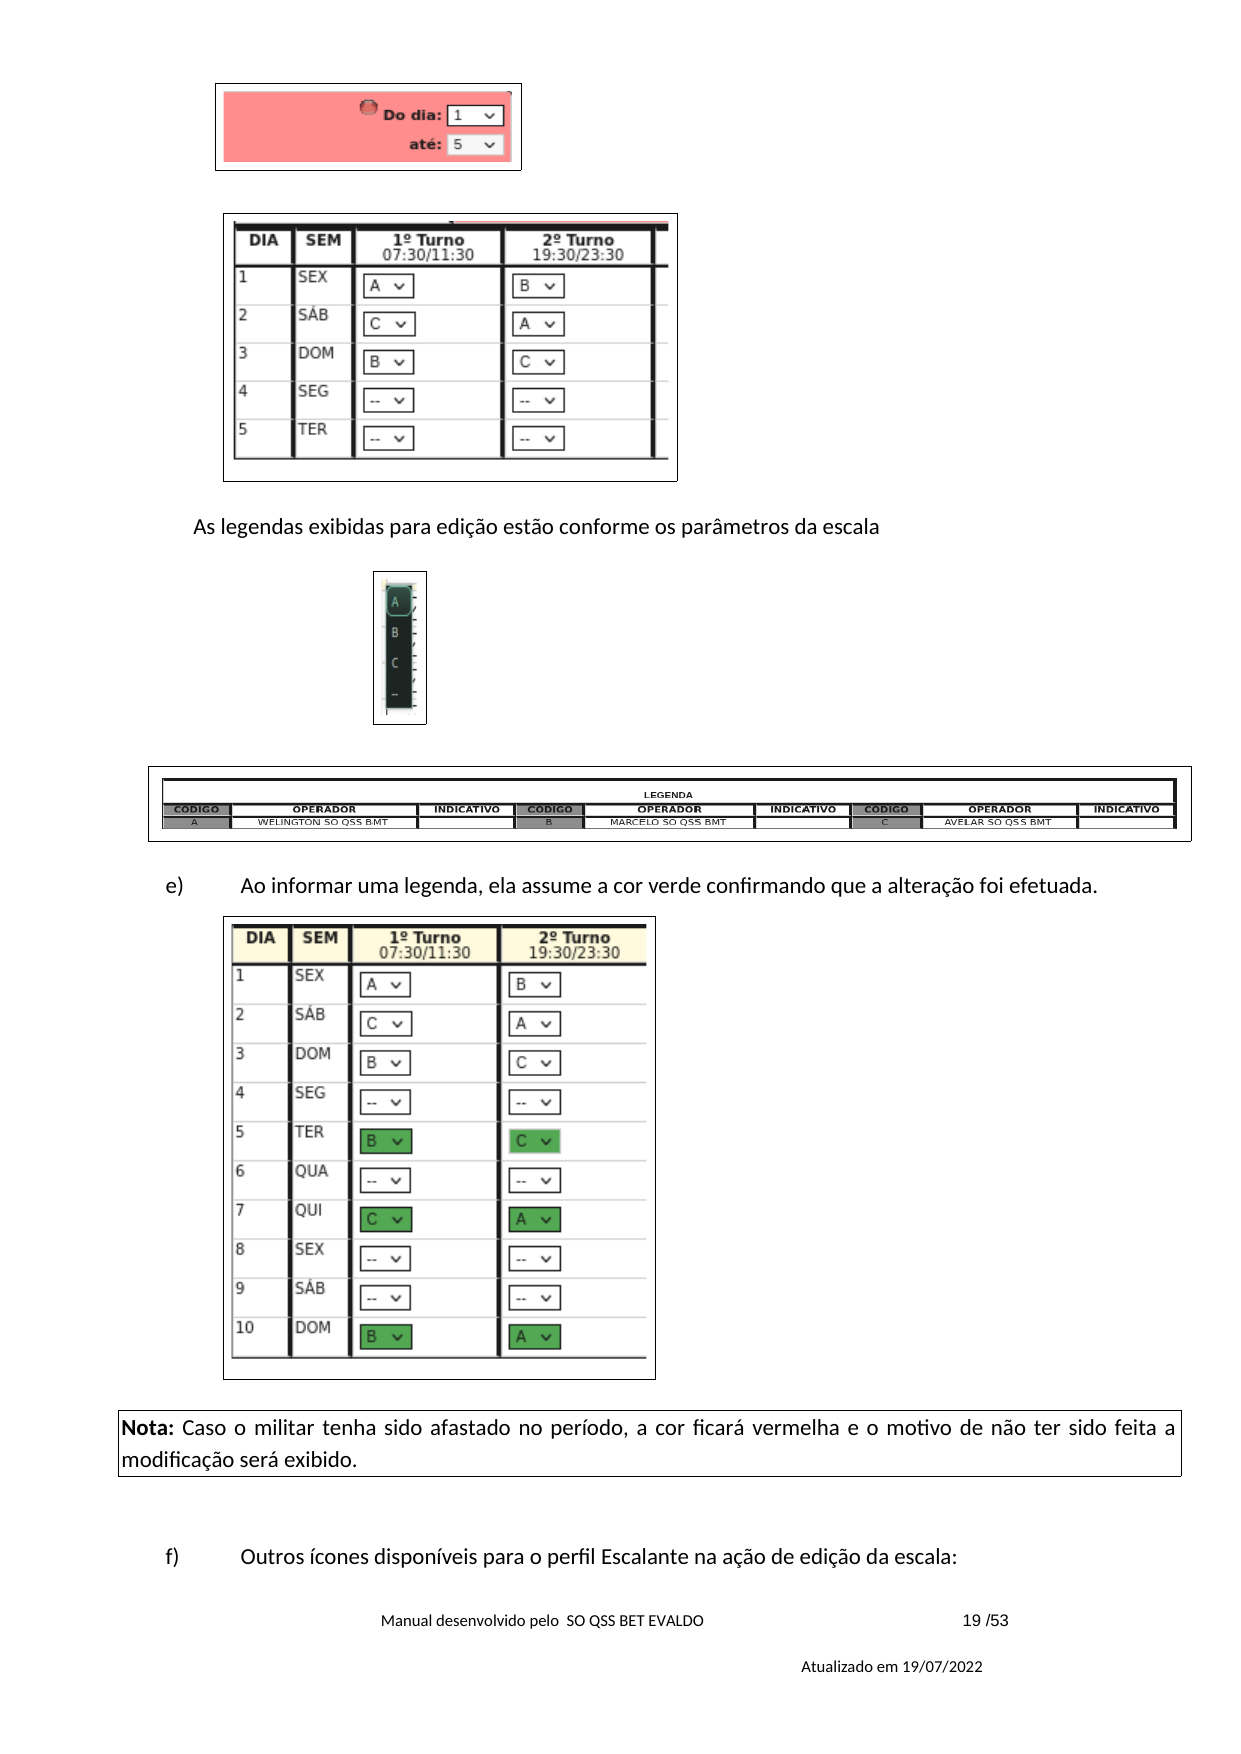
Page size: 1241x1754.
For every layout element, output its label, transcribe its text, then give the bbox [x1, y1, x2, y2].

list Outros ícones disponíveis para o perfil Escalante na ação de edição da escala: [165, 1542, 1181, 1570]
text As legendas exibidas para edição estão conforme os parâmetros da escala [118, 512, 1181, 540]
text Nota: Caso o militar tenha sido afastado no período, a cor ficará vermelha e o motivo de não ter sido feita a modificação será exibido. [119, 1411, 1181, 1476]
picture [223, 91, 512, 162]
picture [231, 221, 669, 473]
picture [156, 775, 1183, 832]
list Ao informar uma legenda, ela assume a cor verde confirmando que a alteração foi efetuada. [165, 871, 1181, 899]
picture [231, 924, 647, 1371]
picture [381, 579, 417, 715]
